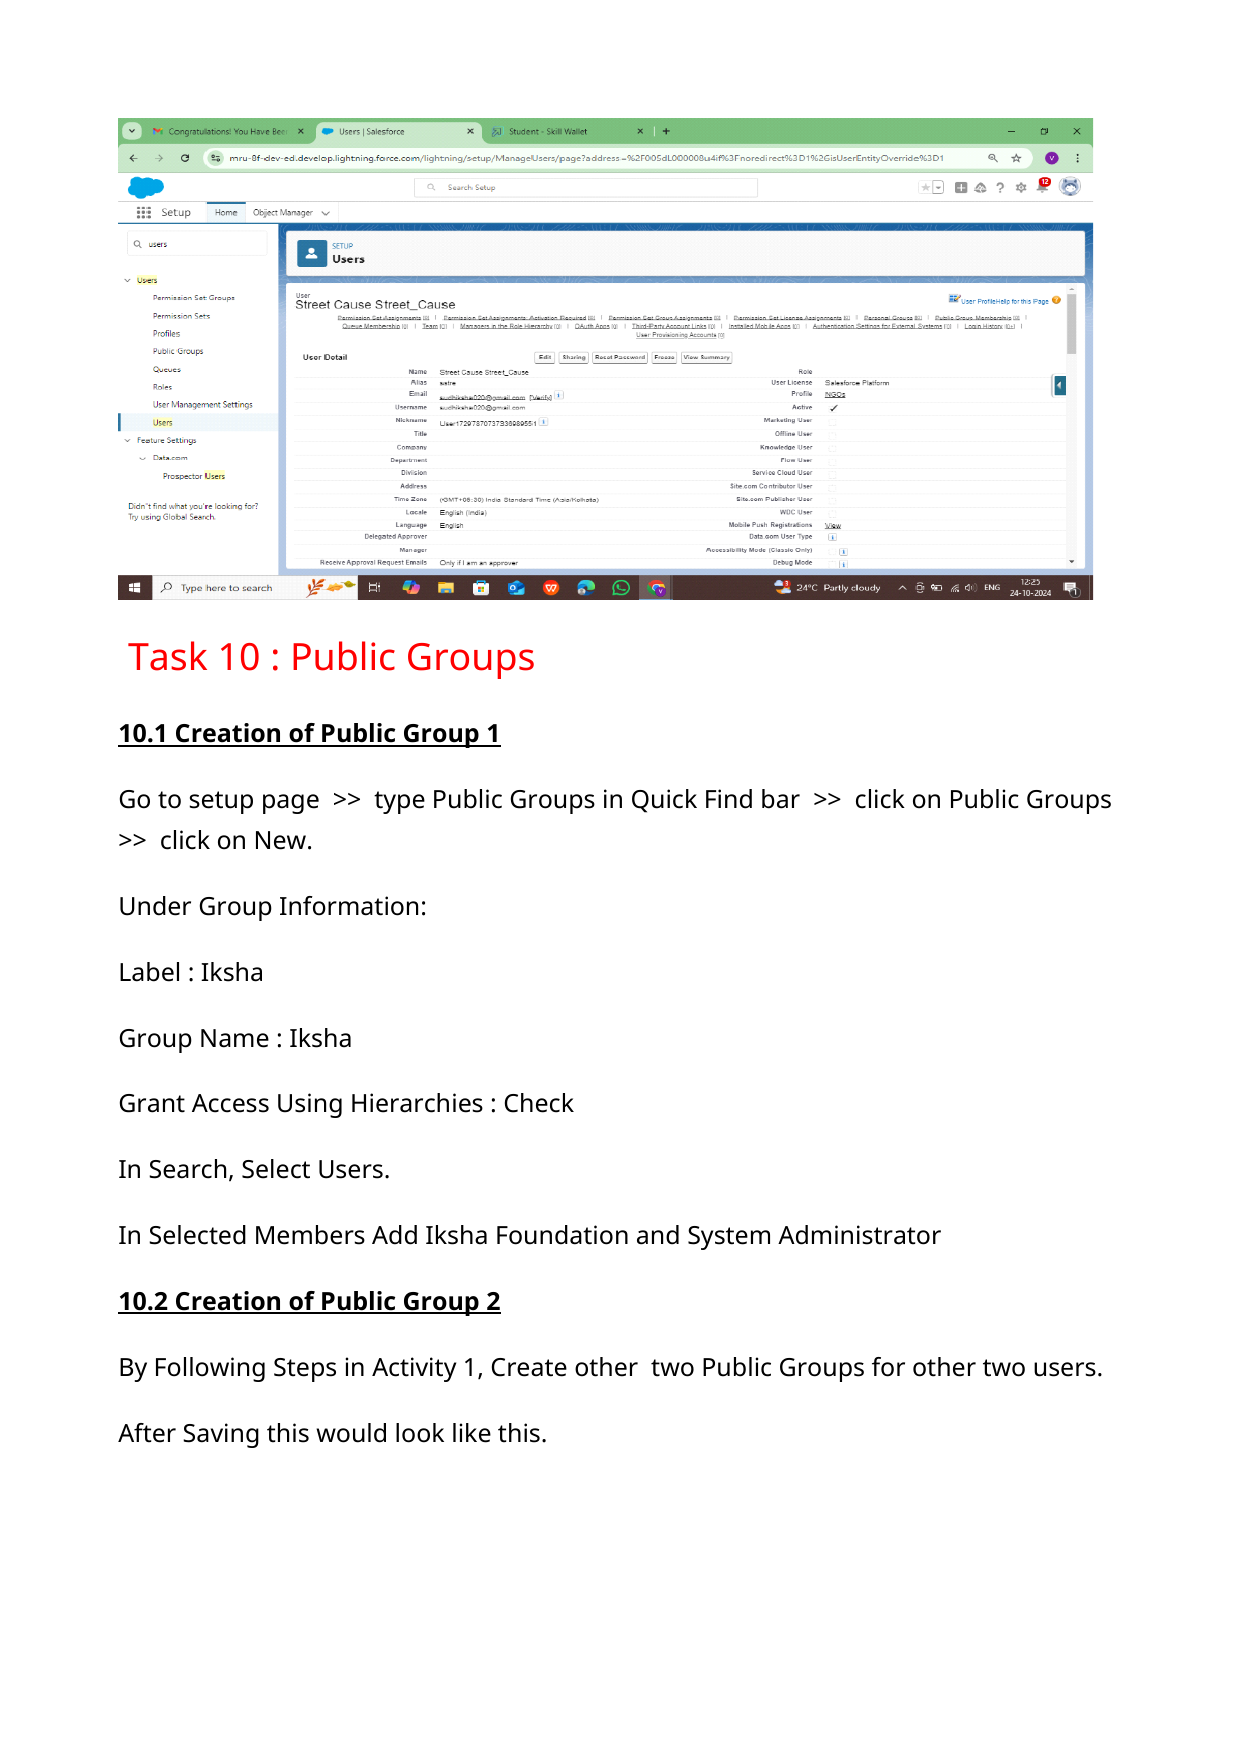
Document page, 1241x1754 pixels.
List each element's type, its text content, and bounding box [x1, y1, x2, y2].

text Go to setup page >> type Public Groups in Quick Find bar >> click on Public Groups >> click on New. [118, 782, 1122, 857]
text Under Group Information: [118, 889, 1122, 923]
text 10.1 Creation of Public Group 1 [118, 716, 1122, 750]
text Grant Access Using Hierarchies : Check [118, 1086, 1122, 1120]
text 10.2 Creation of Public Group 2 [118, 1284, 1122, 1318]
text Label : Iksha [118, 954, 1122, 988]
text Task 10 : Public Groups [118, 630, 1122, 681]
text In Selected Members Add Iksha Foundation and System Administrator [118, 1218, 1122, 1252]
text By Following Steps in Activity 1, Create other two Public Groups for other two users. [118, 1349, 1122, 1383]
text Group Name : Iksha [118, 1020, 1122, 1054]
text In Search, Select Users. [118, 1152, 1122, 1186]
text After Saving this would look like this. [118, 1415, 1122, 1449]
